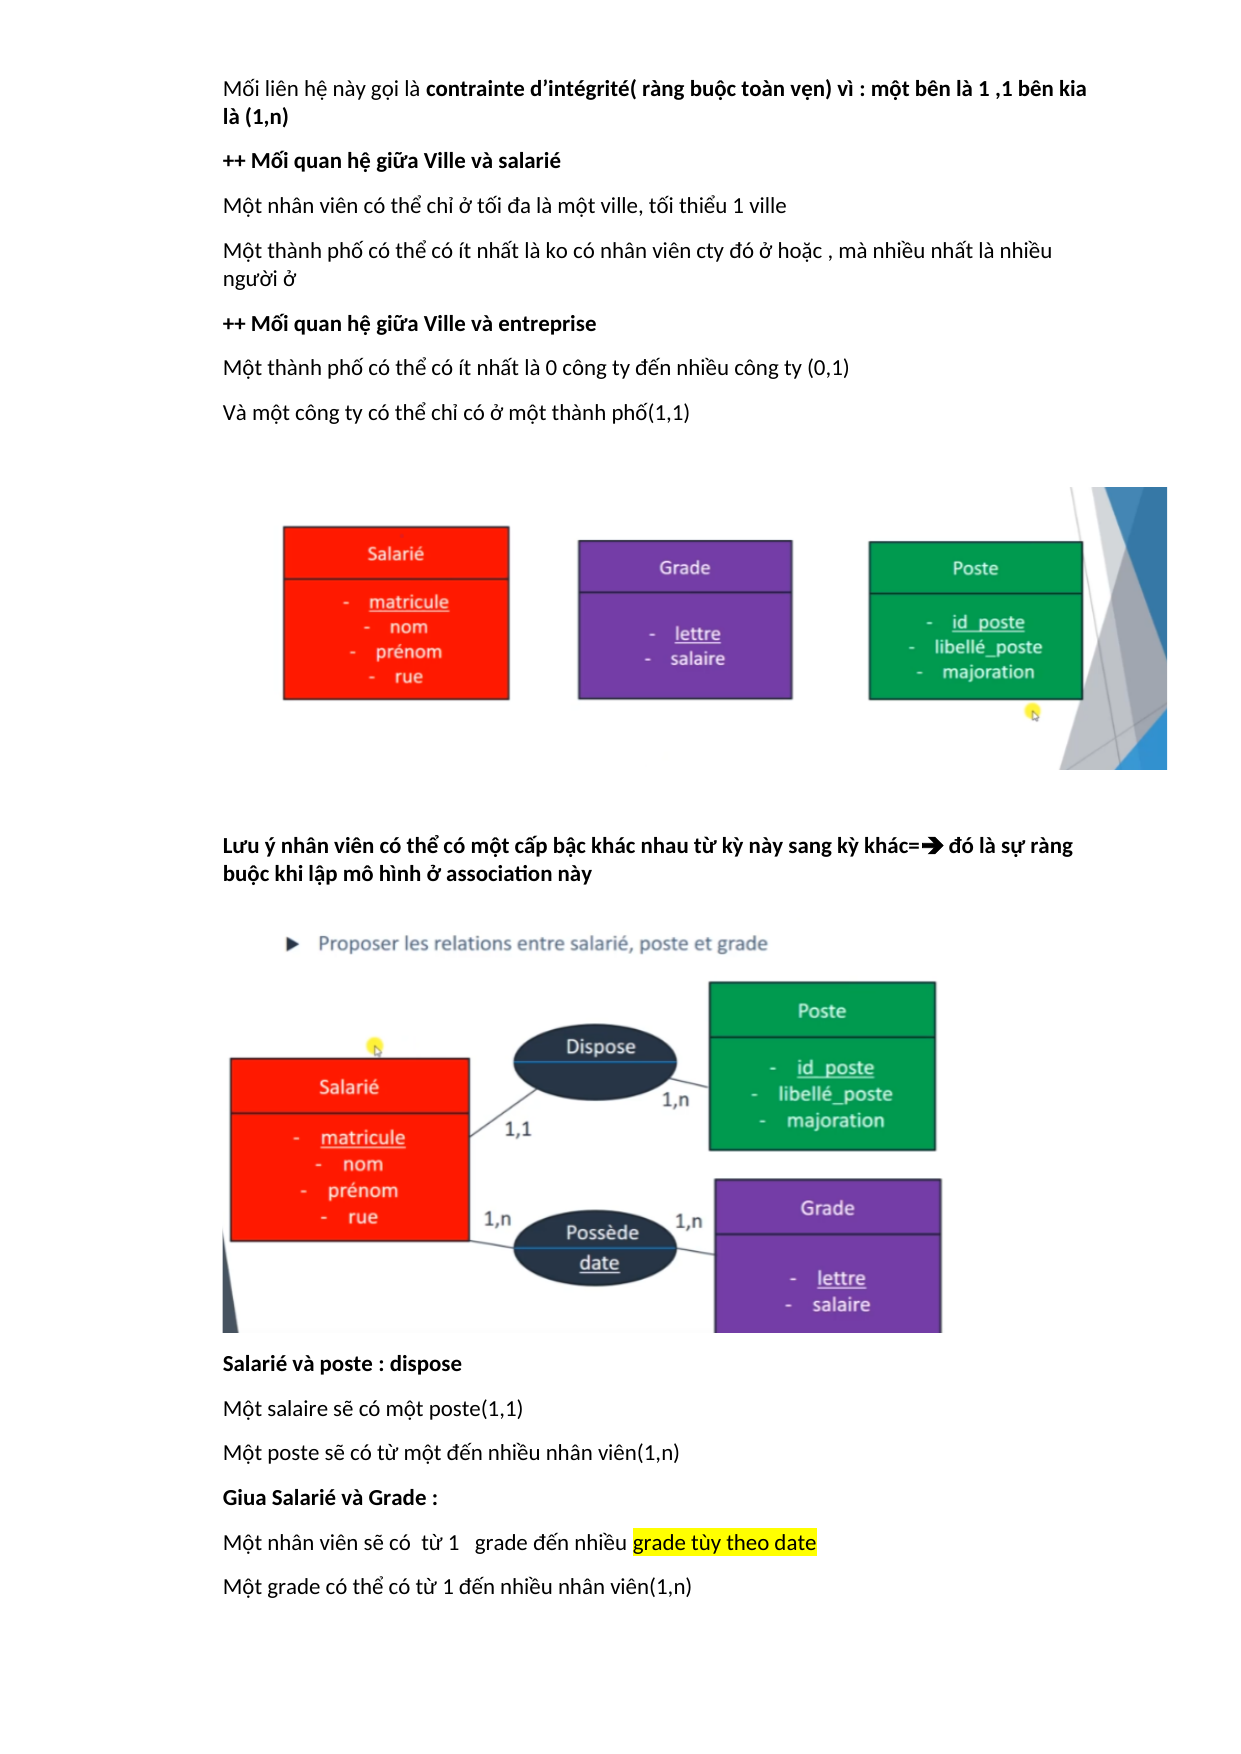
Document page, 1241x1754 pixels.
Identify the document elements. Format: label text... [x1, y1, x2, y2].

list Một nhân viên có thể chỉ ở tối đa là một ville, tối thiểu 1 ville [223, 191, 1093, 219]
list Một thành phố có thể có ít nhất là 0 công ty đến nhiều công ty (0,1) [223, 353, 1093, 381]
list Một salaire sẽ có một poste(1,1) [223, 1394, 1093, 1422]
list Một nhân viên sẽ có từ 1 grade đến nhiều grade tùy theo date [223, 1528, 1093, 1556]
list Salarié và poste : dispose [223, 1349, 1093, 1377]
list Một poste sẽ có từ một đến nhiều nhân viên(1,n) [223, 1438, 1093, 1466]
list Mối liên hệ này gọi là contrainte d’intégrité( ràng buộc toàn vẹn) vì : một bên là 1 ,1 bên kia là (1,n) [223, 74, 1093, 130]
list Một thành phố có thể có ít nhất là ko có nhân viên cty đó ở hoặc , mà nhiều nhất là nhiều người ở [223, 236, 1093, 292]
list ++ Mối quan hệ giữa Ville và salarié [223, 147, 1093, 174]
list Và một công ty có thể chỉ có ở một thành phố(1,1) [223, 398, 1093, 426]
list Giua Salarié và Grade : [223, 1483, 1093, 1511]
list Lưu ý nhân viên có thể có một cấp bậc khác nhau từ kỳ này sang kỳ khác= đó là sự ràng buộc khi lập mô hình ở association này [223, 831, 1093, 887]
list ++ Mối quan hệ giữa Ville và entreprise [223, 309, 1093, 337]
list Một grade có thể có từ 1 đến nhiều nhân viên(1,n) [223, 1572, 1093, 1600]
